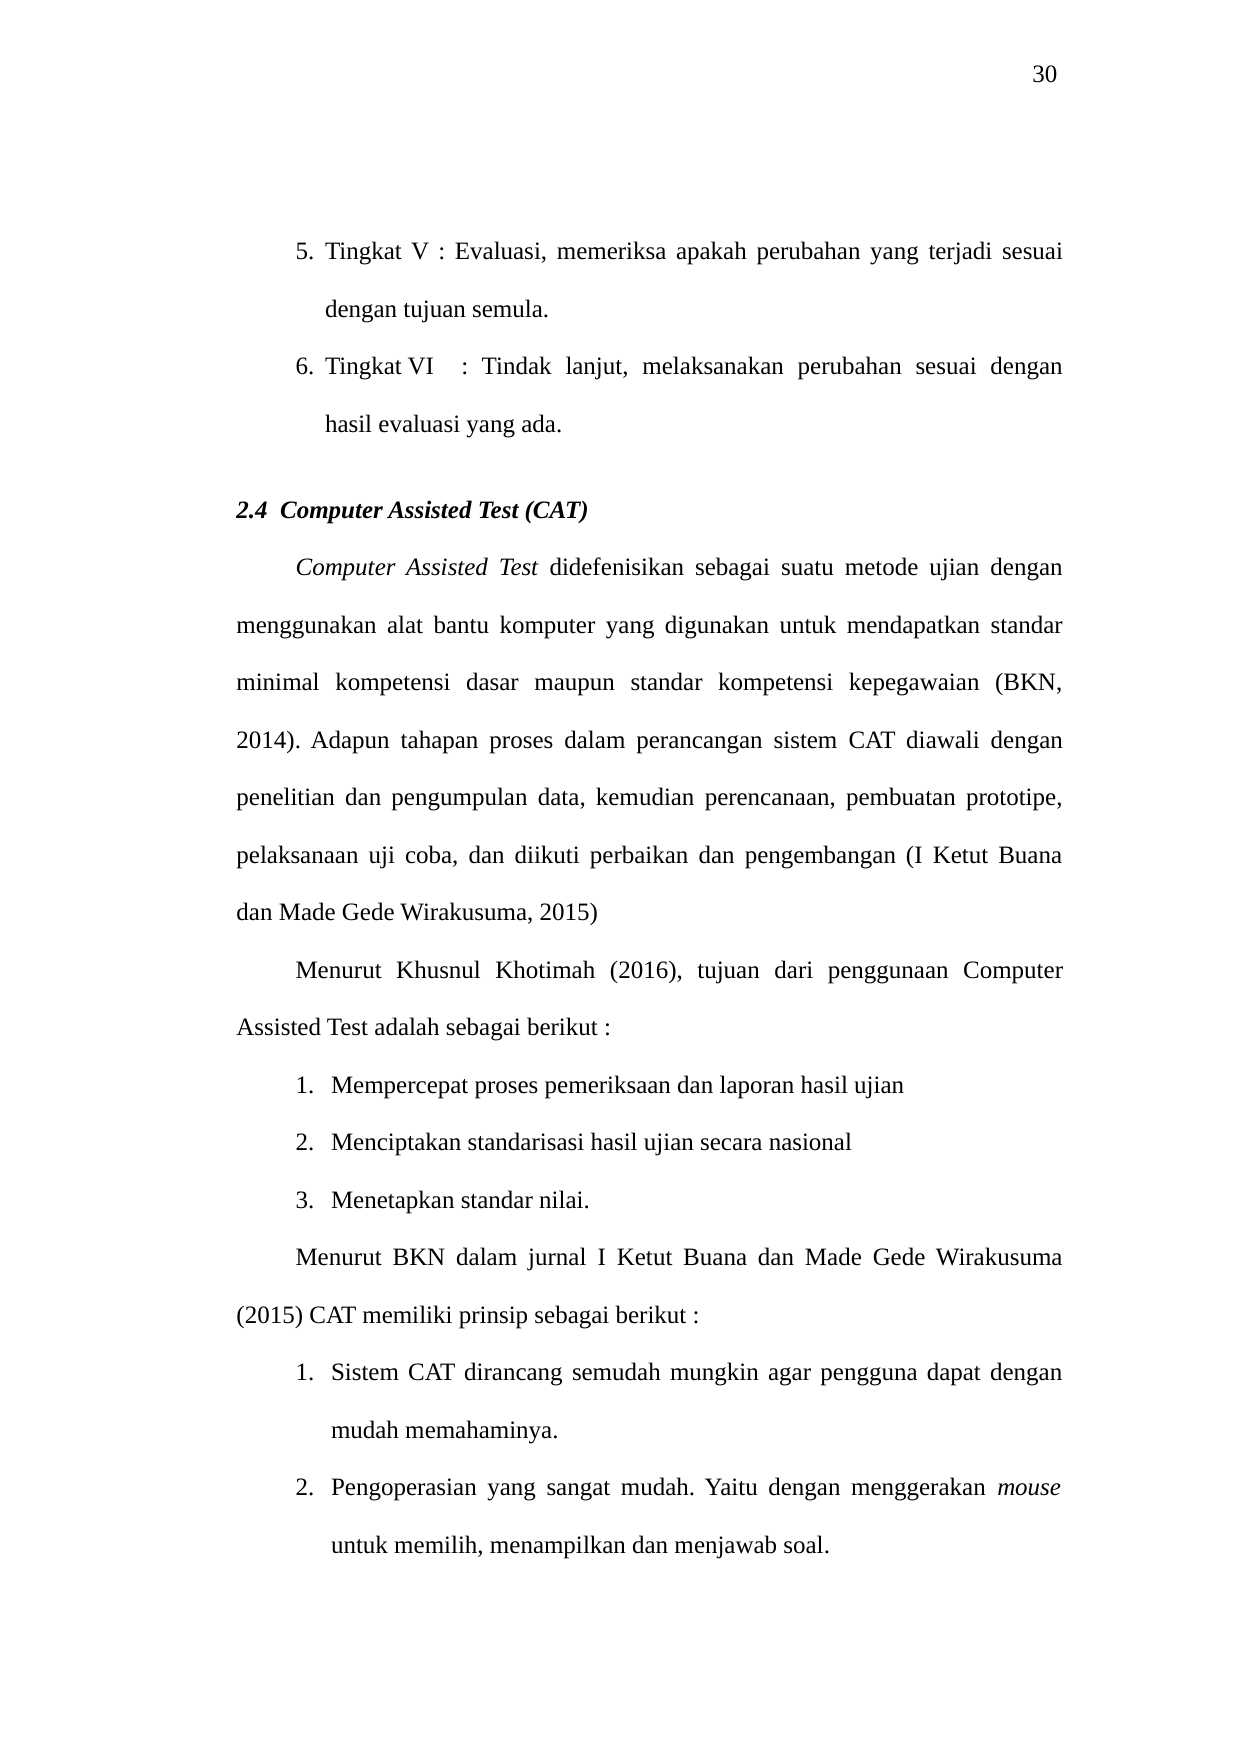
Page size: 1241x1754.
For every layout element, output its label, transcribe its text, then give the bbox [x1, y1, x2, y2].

list Menciptakan standarisasi hasil ujian secara nasional [295, 1127, 1063, 1156]
list Tingkat V : Evaluasi, memeriksa apakah perubahan yang terjadi sesuai dengan tujuan semula. [295, 236, 1063, 322]
subtitle Computer Assisted Test (CAT) [236, 495, 1063, 524]
list Menetapkan standar nilai. [295, 1185, 1063, 1214]
list Pengoperasian yang sangat mudah. Yaitu dengan menggerakan mouse untuk memilih, menampilkan dan menjawab soal. [295, 1472, 1063, 1559]
text Menurut Khusnul Khotimah (2016), tujuan dari penggunaan Computer Assisted Test adalah sebagai berikut : [236, 955, 1063, 1041]
list Tingkat VI : Tindak lanjut, melaksanakan perubahan sesuai dengan hasil evaluasi yang ada. [295, 351, 1063, 437]
text Menurut BKN dalam jurnal I Ketut Buana dan Made Gede Wirakusuma (2015) CAT memiliki prinsip sebagai berikut : [236, 1242, 1063, 1329]
list Sistem CAT dirancang semudah mungkin agar pengguna dapat dengan mudah memahaminya. [295, 1357, 1063, 1444]
text Computer Assisted Test didefenisikan sebagai suatu metode ujian dengan menggunakan alat bantu komputer yang digunakan untuk mendapatkan standar minimal kompetensi dasar maupun standar kompetensi kepegawaian (BKN, 2014). Adapun tahapan proses dalam perancangan sistem CAT diawali dengan penelitian dan pengumpulan data, kemudian perencanaan, pembuatan prototipe, pelaksanaan uji coba, dan diikuti perbaikan dan pengembangan (I Ketut Buana dan Made Gede Wirakusuma, 2015) [236, 552, 1063, 926]
list Mempercepat proses pemeriksaan dan laporan hasil ujian [295, 1070, 1063, 1099]
